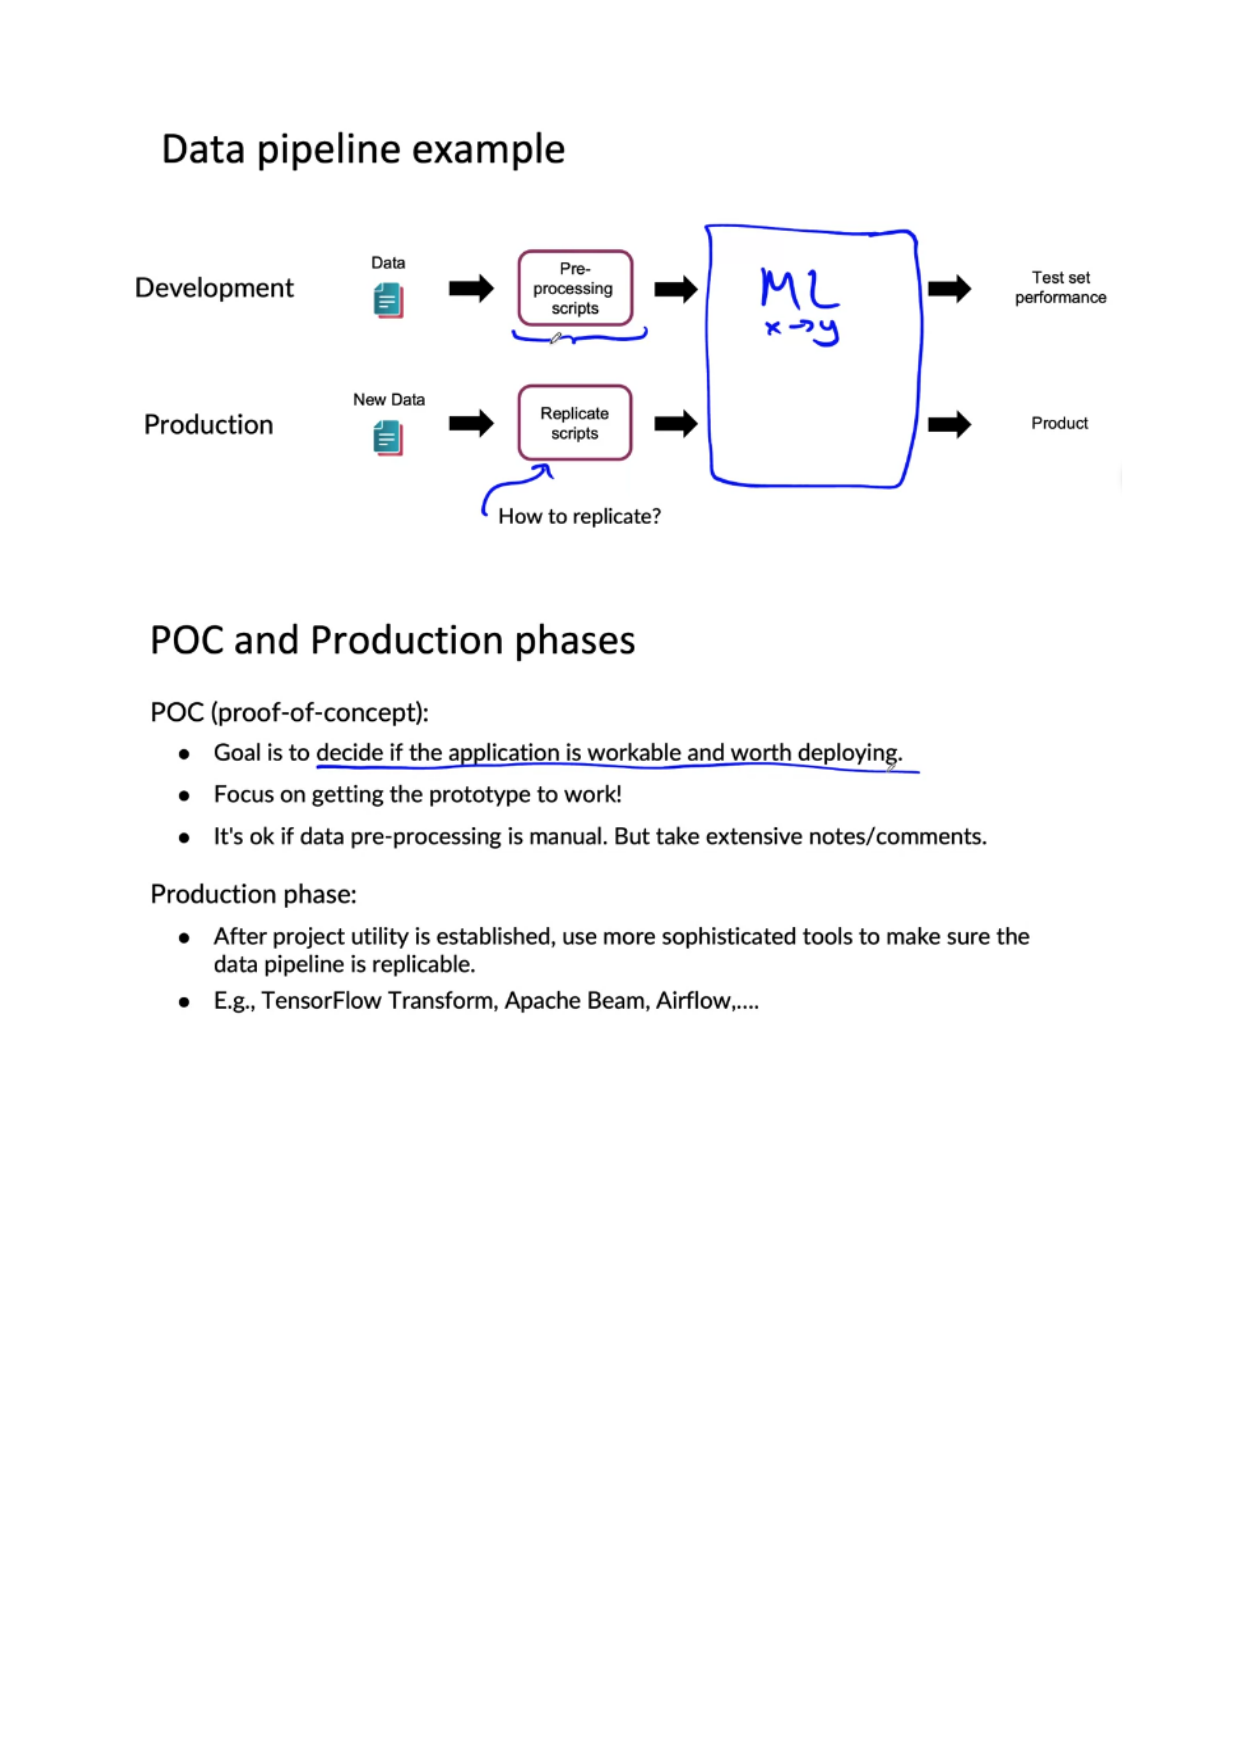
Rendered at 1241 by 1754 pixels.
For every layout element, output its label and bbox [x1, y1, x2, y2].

picture [118, 610, 1123, 1032]
picture [118, 118, 1123, 541]
